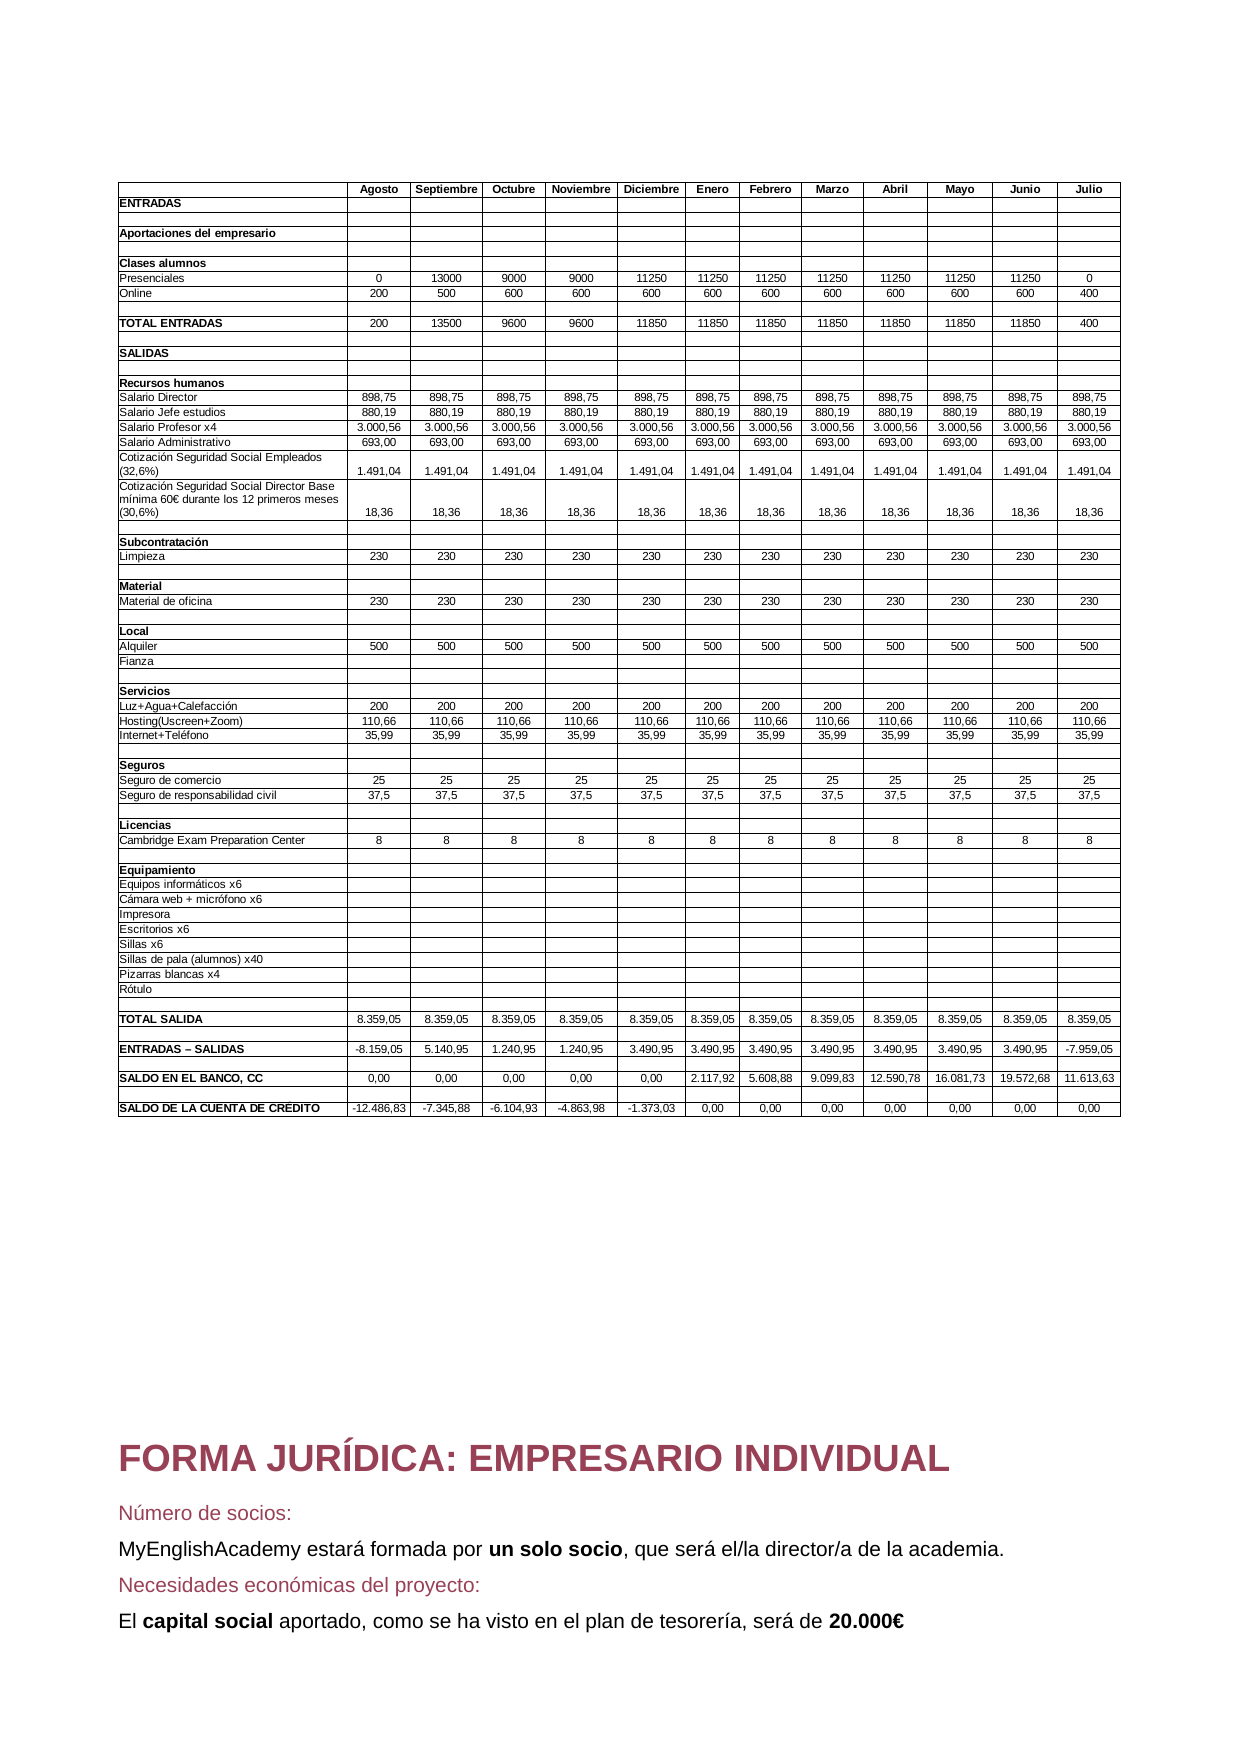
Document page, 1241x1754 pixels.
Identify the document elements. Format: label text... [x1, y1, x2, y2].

text FORMA JURÍDICA: EMPRESARIO INDIVIDUAL [118, 1436, 1122, 1480]
text Número de socios: [118, 1501, 1122, 1525]
text El capital social aportado, como se ha visto en el plan de tesorería, será de 20.000€ [118, 1609, 1122, 1633]
text Necesidades económicas del proyecto: [118, 1573, 1122, 1597]
text MyEnglishAcademy estará formada por un solo socio, que será el/la director/a de la academia. [118, 1537, 1122, 1561]
